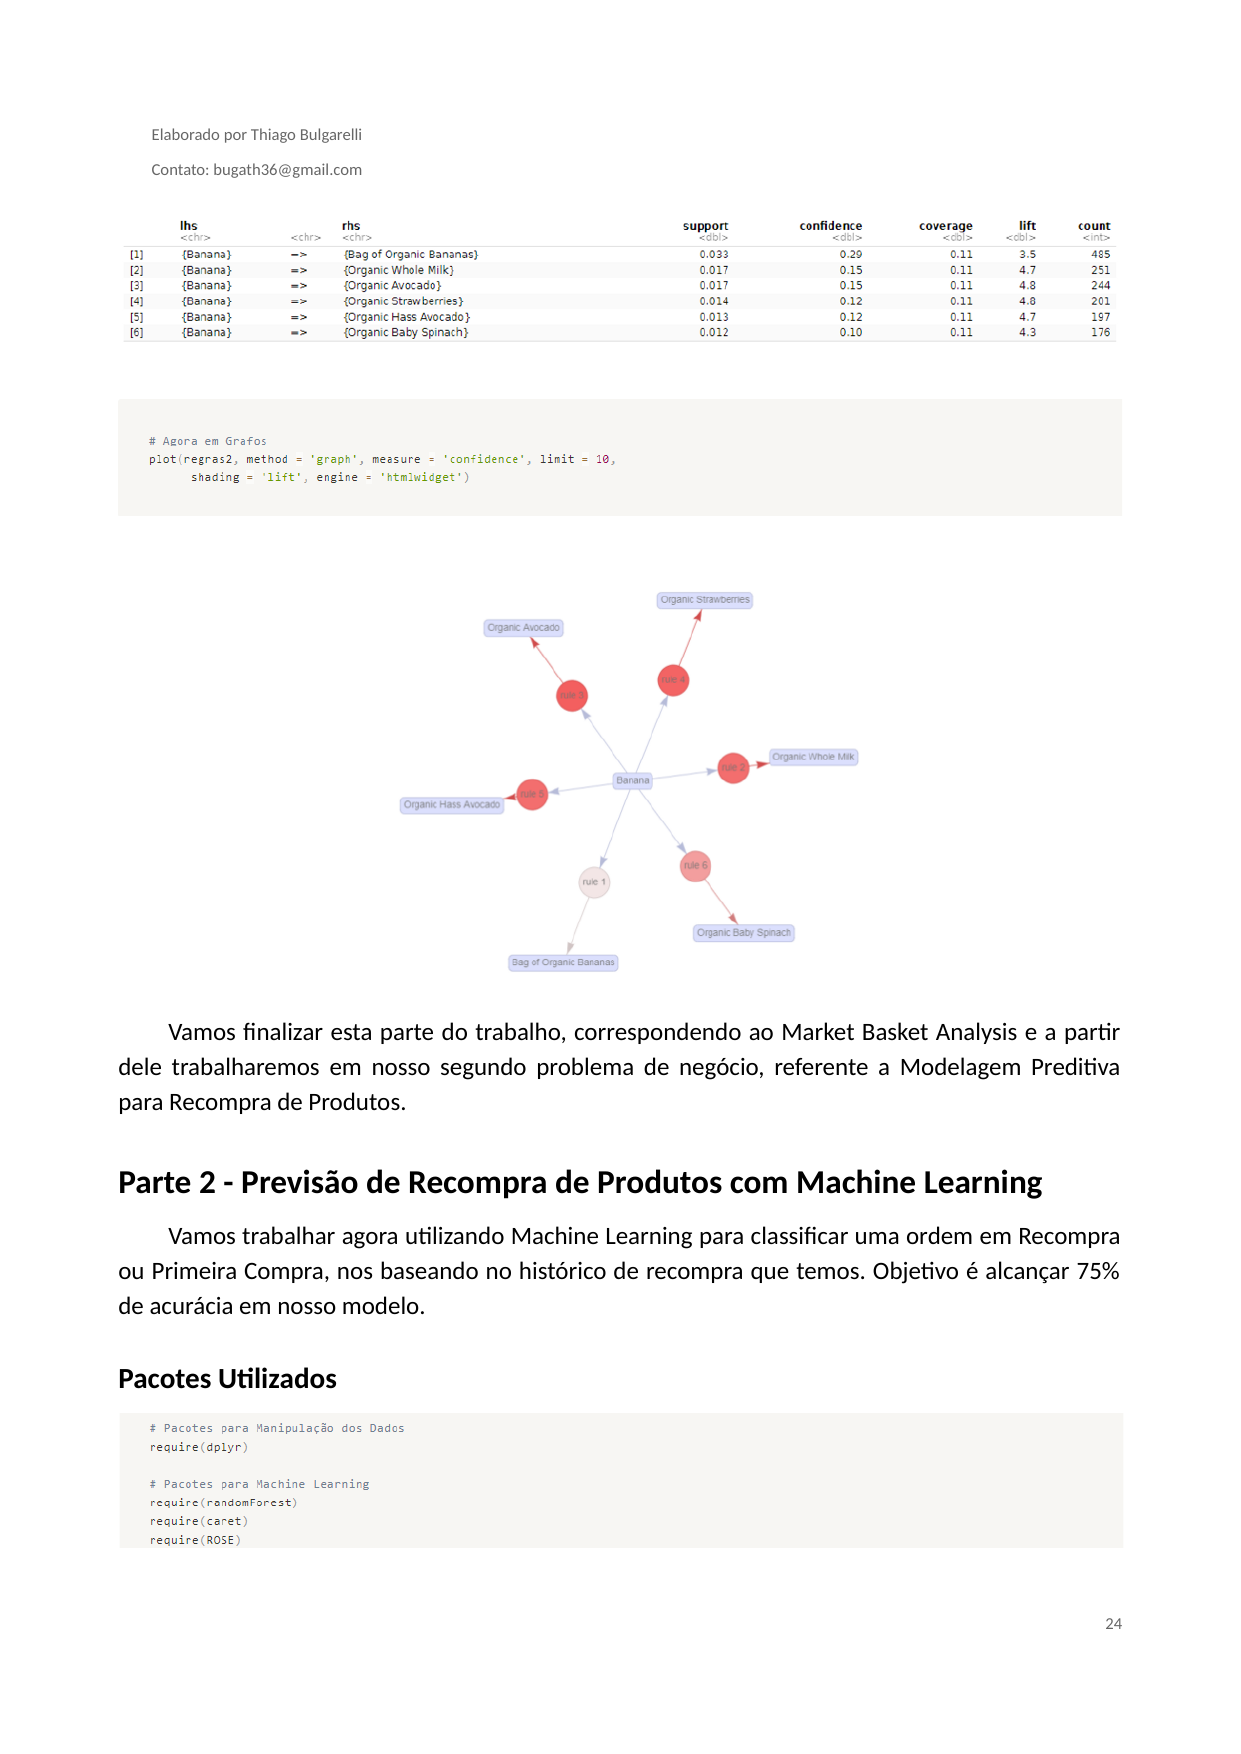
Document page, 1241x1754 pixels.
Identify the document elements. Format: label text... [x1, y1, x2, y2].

subtitle Parte 2 - Previsão de Recompra de Produtos com Machine Learning [118, 1161, 1122, 1201]
text Vamos trabalhar agora utilizando Machine Learning para classificar uma ordem em Recompra ou Primeira Compra, nos baseando no histórico de recompra que temos. Objetivo é alcançar 75% de acurácia em nosso modelo. [118, 1220, 1122, 1321]
text Vamos finalizar esta parte do trabalho, correspondendo ao Market Basket Analysis e a partir dele trabalharemos em nosso segundo problema de negócio, referente a Modelagem Preditiva para Recompra de Produtos. [118, 1016, 1122, 1117]
picture [118, 399, 1123, 516]
picture [118, 210, 1123, 346]
picture [119, 1413, 1124, 1548]
subtitle Pacotes Utilizados [118, 1360, 1122, 1396]
